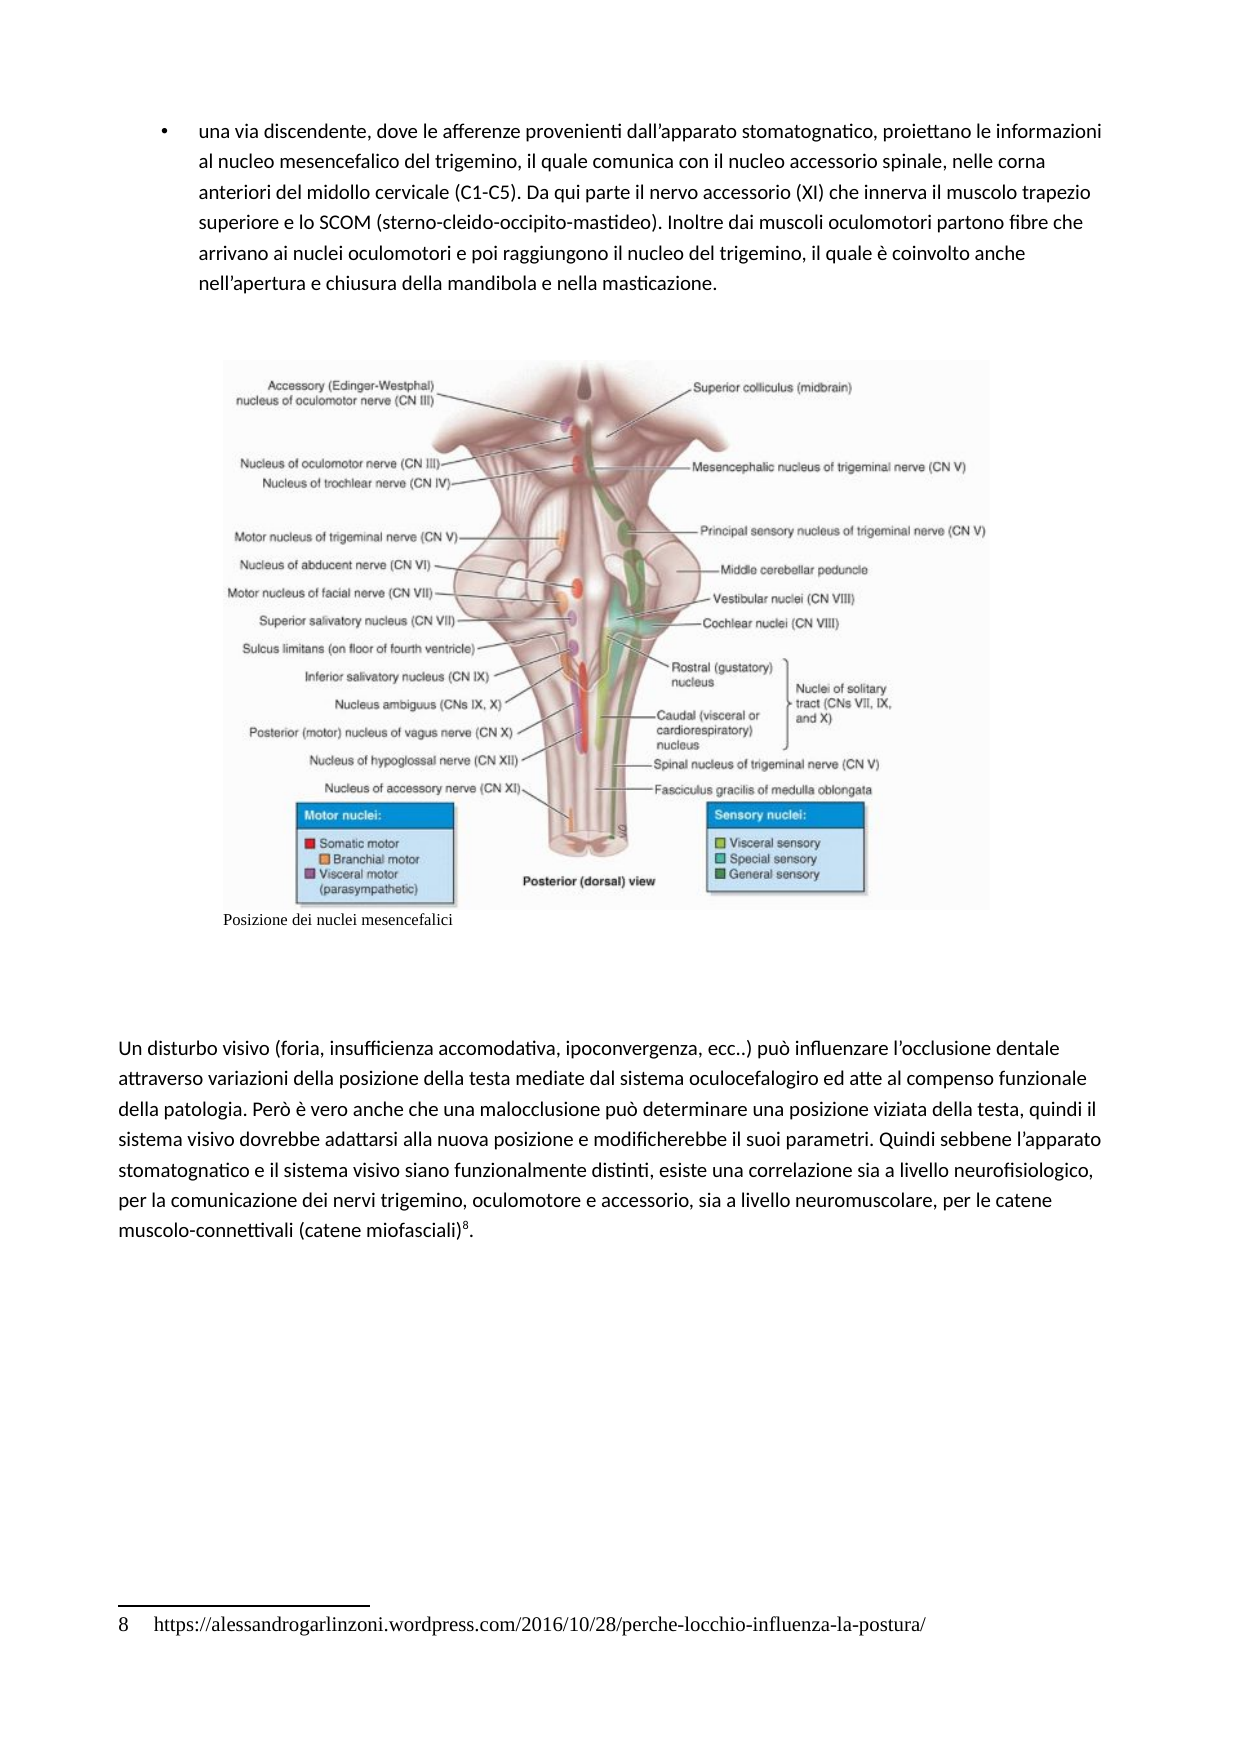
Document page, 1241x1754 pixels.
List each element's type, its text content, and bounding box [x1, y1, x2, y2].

list una via discendente, dove le afferenze provenienti dall’apparato stomatognatico, proiettano le informazioni al nucleo mesencefalico del trigemino, il quale comunica con il nucleo accessorio spinale, nelle corna anteriori del midollo cervicale (C1-C5). Da qui parte il nervo accessorio (XI) che innerva il muscolo trapezio superiore e lo SCOM (sterno-cleido-occipito-mastideo). Inoltre dai muscoli oculomotori partono fibre che arrivano ai nuclei oculomotori e poi raggiungono il nucleo del trigemino, il quale è coinvolto anche nell’apertura e chiusura della mandibola e nella masticazione. [161, 118, 1122, 296]
text Un disturbo visivo (foria, insufficienza accomodativa, ipoconvergenza, ecc..) può influenzare l’occlusione dentale attraverso variazioni della posizione della testa mediate dal sistema oculocefalogiro ed atte al compenso funzionale della patologia. Però è vero anche che una malocclusione può determinare una posizione viziata della testa, quindi il sistema visivo dovrebbe adattarsi alla nuova posizione e modificherebbe il suoi parametri. Quindi sebbene l’apparato stomatognatico e il sistema visivo siano funzionalmente distinti, esiste una correlazione sia a livello neurofisiologico, per la comunicazione dei nervi trigemino, oculomotore e accessorio, sia a livello neuromuscolare, per le catene muscolo-connettivali (catene miofasciali). [118, 1035, 1122, 1243]
text Posizione dei nuclei mesencefalici [223, 910, 989, 929]
text https://alessandrogarlinzoni.wordpress.com/2016/10/28/perche-locchio-influenza-la-postura/ [118, 1612, 1122, 1636]
picture [222, 360, 990, 910]
